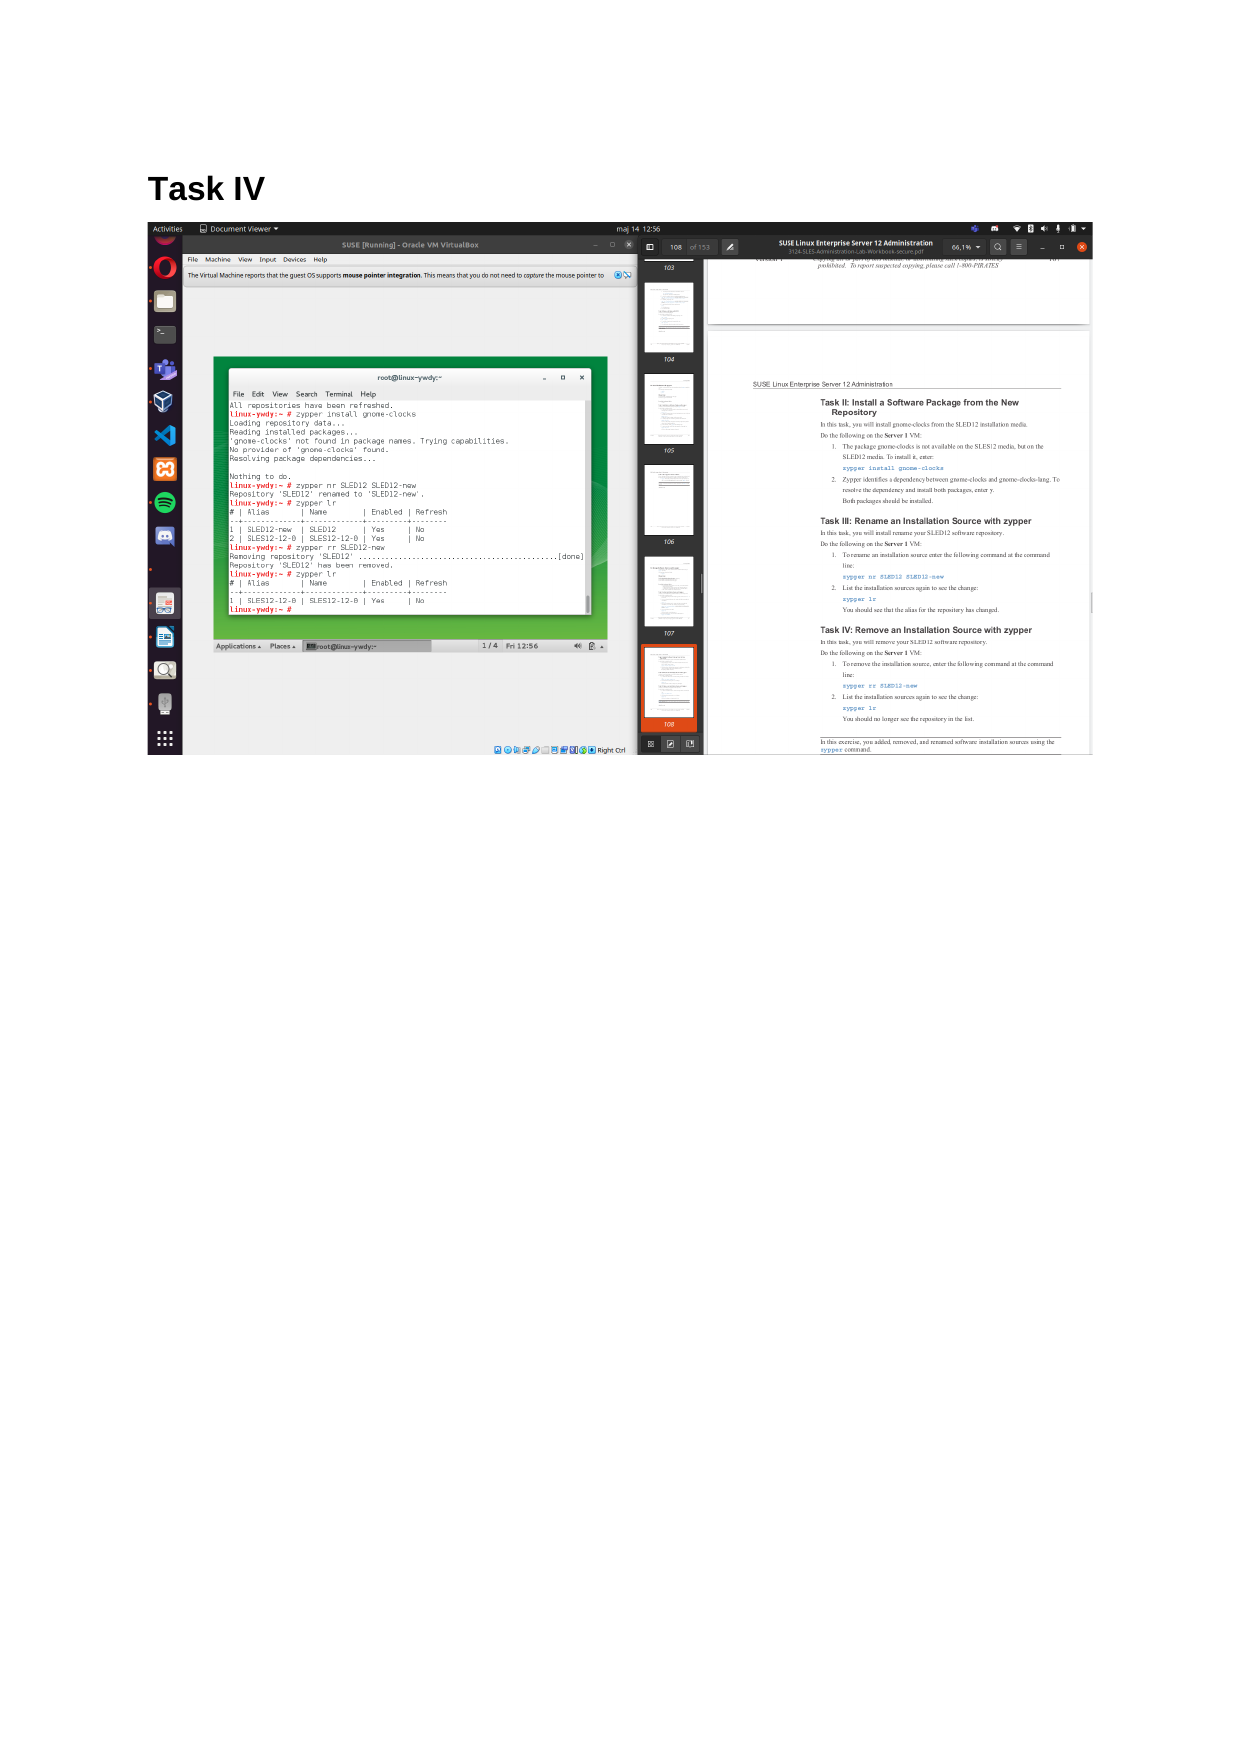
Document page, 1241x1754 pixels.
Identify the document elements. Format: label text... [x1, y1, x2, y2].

picture [147, 222, 1093, 755]
subtitle Task IV [148, 168, 1093, 207]
